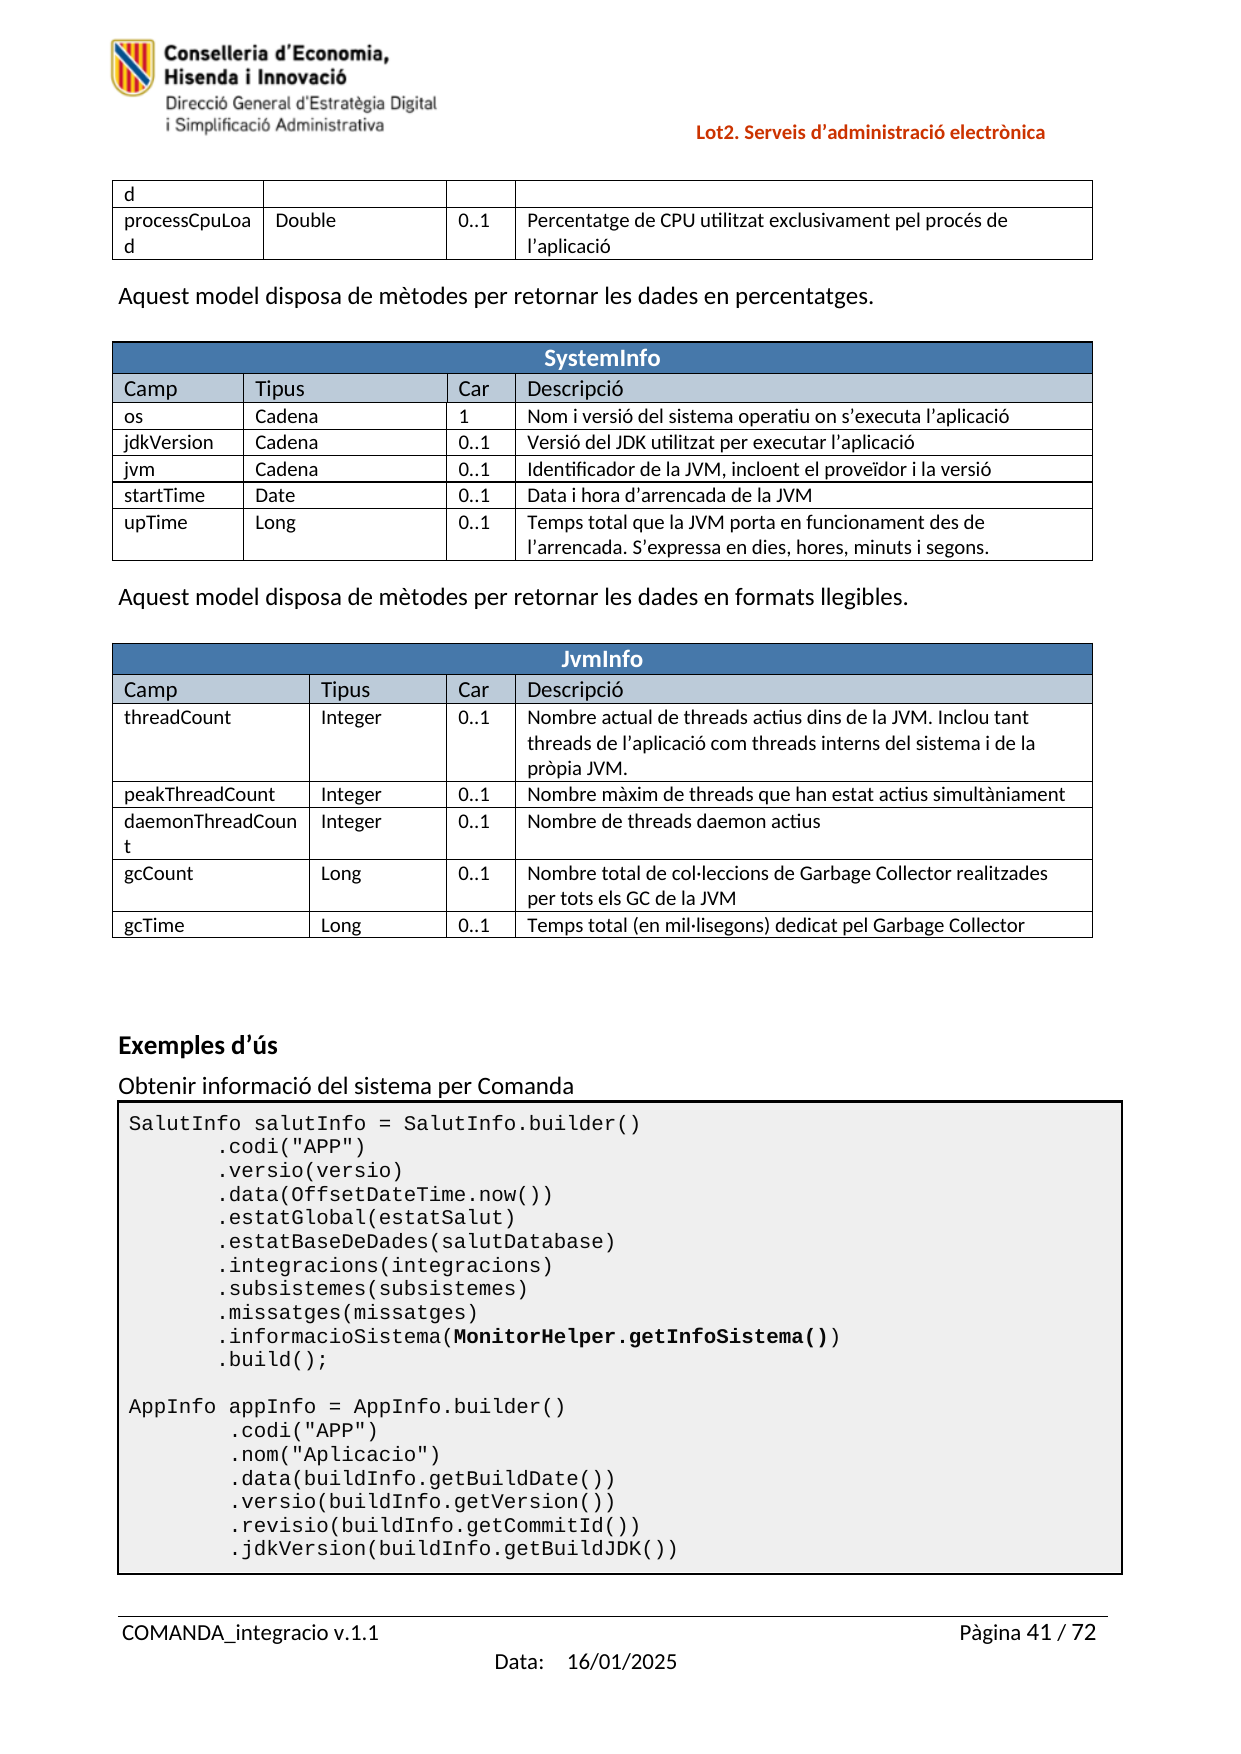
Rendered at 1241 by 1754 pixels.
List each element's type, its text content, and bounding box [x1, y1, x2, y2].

table_cell Descripció [516, 374, 1092, 402]
table_header JvmInfo [113, 644, 1092, 674]
table_cell Identificador de la JVM, incloent el proveïdor i la versió [516, 456, 1092, 481]
table_cell [516, 181, 1092, 207]
table_cell daemonThreadCount [113, 808, 309, 859]
table_cell 0..1 [447, 860, 515, 911]
table_cell Car [447, 675, 515, 703]
table_cell Versió del JDK utilitzat per executar l’aplicació [516, 430, 1092, 455]
table_cell threadCount [113, 704, 309, 781]
table_cell 0..1 [447, 808, 515, 859]
table_cell Date [244, 483, 446, 508]
table_cell Long [310, 860, 446, 911]
table_cell 1 [447, 403, 515, 428]
table_cell jdkVersion [113, 430, 243, 455]
table_cell 0..1 [447, 912, 515, 937]
table_cell Integer [310, 782, 446, 807]
subtitle Exemples d’ús [118, 1028, 1122, 1061]
table_cell processCpuLoad [113, 208, 263, 258]
table_cell startTime [113, 483, 243, 508]
text Aquest model disposa de mètodes per retornar les dades en formats llegibles. [118, 582, 1122, 643]
table_cell peakThreadCount [113, 782, 309, 807]
table_cell Camp [113, 675, 309, 703]
table_cell Integer [310, 808, 446, 859]
table_cell Temps total (en mil·lisegons) dedicat pel Garbage Collector [516, 912, 1092, 937]
table_cell Integer [310, 704, 446, 781]
table_cell Camp [113, 374, 243, 402]
table_cell os [113, 403, 243, 428]
text Aquest model disposa de mètodes per retornar les dades en percentatges. [118, 280, 1122, 341]
table_cell 0..1 [447, 208, 515, 258]
table_cell Cadena [244, 403, 446, 428]
table_cell Nombre total de col·leccions de Garbage Collector realitzades per tots els GC de la JVM [516, 860, 1092, 911]
table_cell [447, 181, 515, 207]
table_cell Tipus [310, 675, 446, 703]
table_cell Percentatge de CPU utilitzat exclusivament pel procés de l’aplicació [516, 208, 1092, 258]
picture [100, 26, 467, 156]
table_cell Nombre actual de threads actius dins de la JVM. Inclou tant threads de l’aplicació com threads interns del sistema i de la pròpia JVM. [516, 704, 1092, 781]
table_cell 0..1 [447, 430, 515, 455]
table_cell upTime [113, 509, 243, 560]
table_cell gcTime [113, 912, 309, 937]
table_cell Temps total que la JVM porta en funcionament des de l’arrencada. S’expressa en dies, hores, minuts i segons. [516, 509, 1092, 560]
table_cell Car [448, 374, 515, 402]
table_cell jvm [113, 456, 243, 481]
table_cell Nombre màxim de threads que han estat actius simultàniament [516, 782, 1092, 807]
table_cell gcCount [113, 860, 309, 911]
table_header SystemInfo [113, 343, 1092, 373]
table_cell 0..1 [447, 456, 515, 481]
table_cell Nom i versió del sistema operatiu on s’executa l’aplicació [516, 403, 1092, 428]
table_cell Cadena [244, 430, 446, 455]
text Obtenir informació del sistema per Comanda [118, 1070, 1122, 1100]
table_header SalutInfo salutInfo = SalutInfo.builder() .codi("APP") .versio(versio) .data(OffsetDateTime.now()) .estatGlobal(estatSalut) .estatBaseDeDades(salutDatabase) .integracions(integracions) .subsistemes(subsistemes) .missatges(missatges) .informacioSistema(MonitorHelper.getInfoSistema()) .build(); AppInfo appInfo = AppInfo.builder() .codi("APP") .nom("Aplicacio") .data(buildInfo.getBuildDate()) .versio(buildInfo.getVersion()) .revisio(buildInfo.getCommitId()) .jdkVersion(buildInfo.getBuildJDK()) [119, 1103, 1121, 1572]
table_cell [264, 181, 446, 207]
table_cell Nombre de threads daemon actius [516, 808, 1092, 859]
table_cell 0..1 [447, 782, 515, 807]
table_cell 0..1 [447, 704, 515, 781]
table_cell Tipus [244, 374, 447, 402]
table_cell Long [310, 912, 446, 937]
table_cell d [113, 181, 263, 207]
table_cell 0..1 [447, 483, 515, 508]
table_cell Double [264, 208, 446, 258]
table_cell Cadena [244, 456, 446, 481]
table_cell Descripció [516, 675, 1092, 703]
table_cell Long [244, 509, 446, 560]
table_cell 0..1 [447, 509, 515, 560]
table_cell Data i hora d’arrencada de la JVM [516, 483, 1092, 508]
